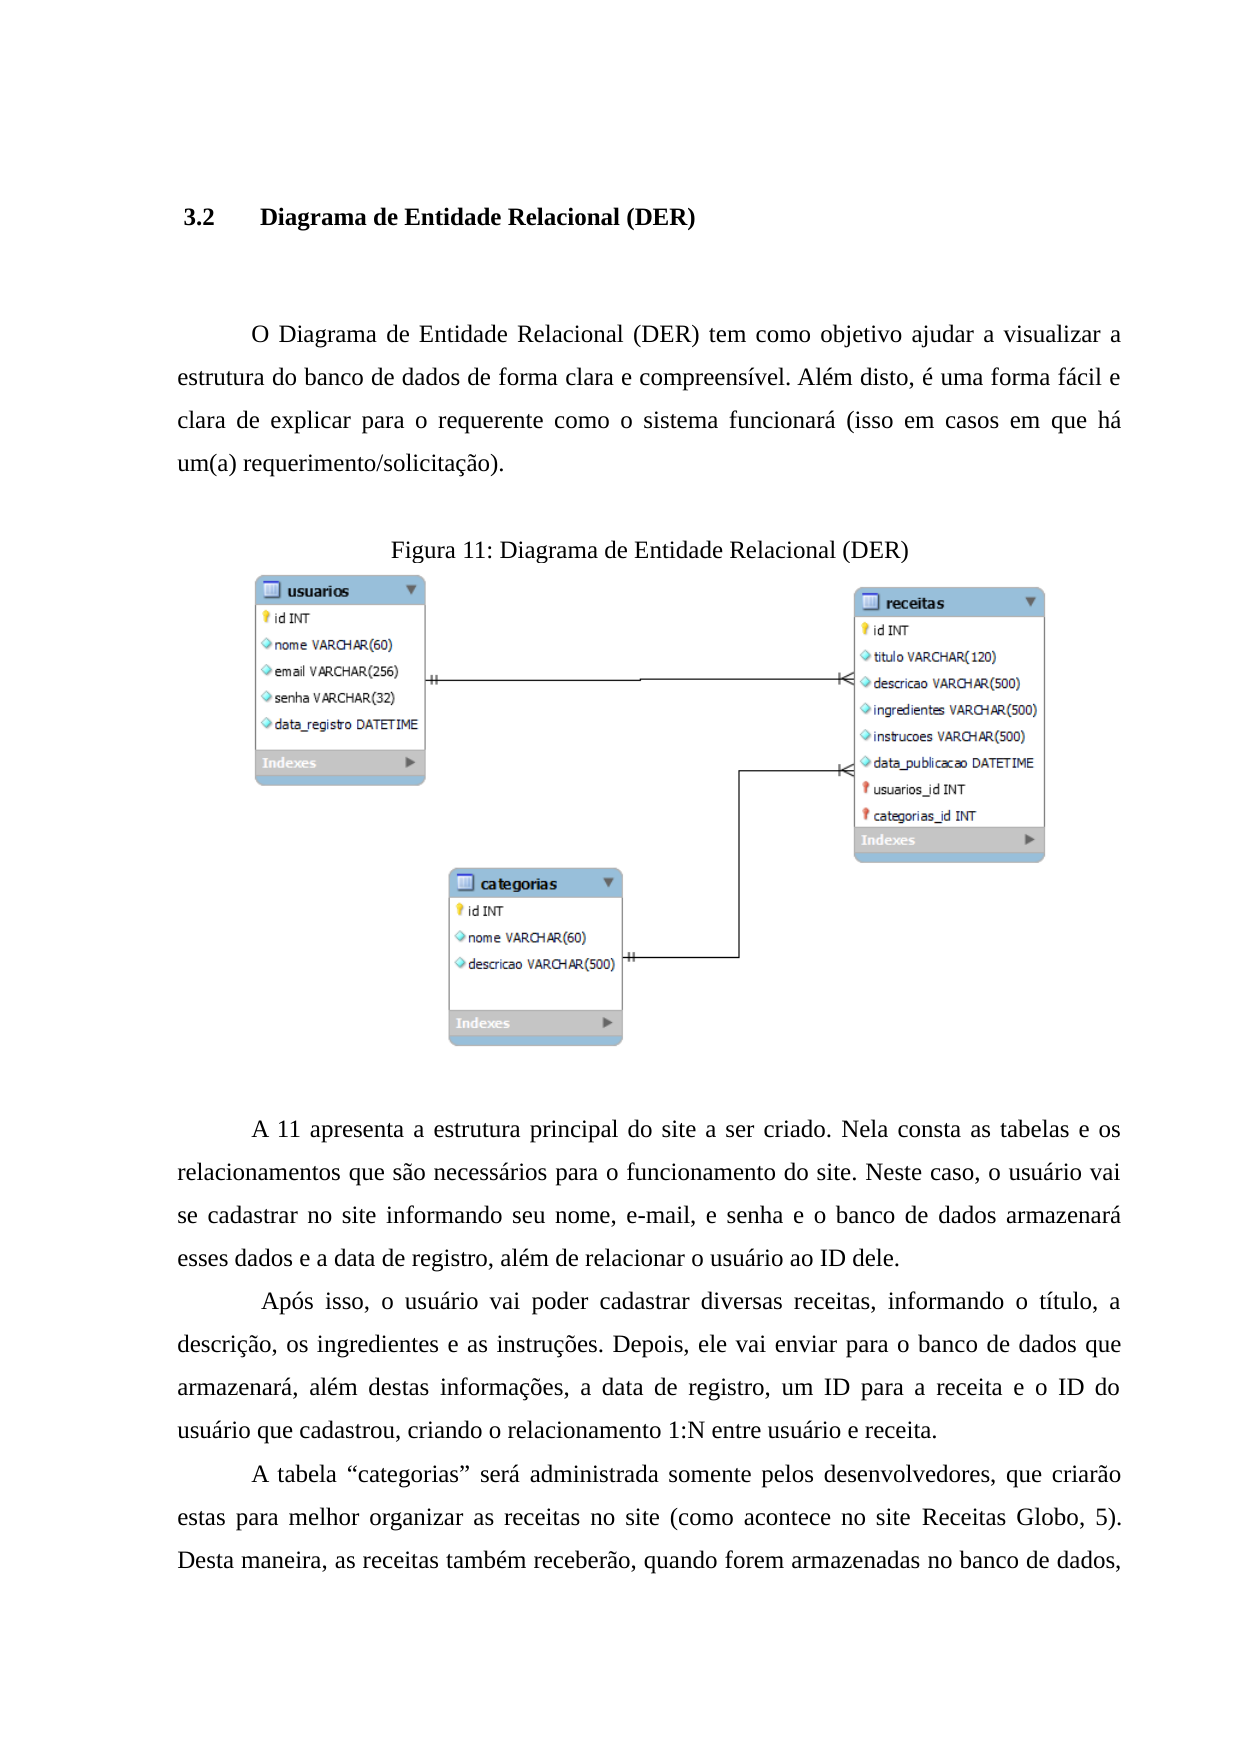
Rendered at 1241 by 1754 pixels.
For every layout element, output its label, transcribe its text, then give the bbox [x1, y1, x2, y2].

text Após isso, o usuário vai poder cadastrar diversas receitas, informando o título, a descrição, os ingredientes e as instruções. Depois, ele vai enviar para o banco de dados que armazenará, além destas informações, a data de registro, um ID para a receita e o ID do usuário que cadastrou, criando o relacionamento 1:N entre usuário e receita. [177, 1286, 1122, 1444]
text A Figura 11 apresenta a estrutura principal do site a ser criado. Nela consta as tabelas e os relacionamentos que são necessários para o funcionamento do site. Neste caso, o usuário vai se cadastrar no site informando seu nome, e-mail, e senha e o banco de dados armazenará esses dados e a data de registro, além de relacionar o usuário ao ID dele. [177, 1114, 1122, 1272]
subtitle Diagrama de Entidade Relacional (DER) [177, 202, 1122, 231]
text Figura 11: Diagrama de Entidade Relacional (DER) [177, 535, 1122, 563]
text O Diagrama de Entidade Relacional (DER) tem como objetivo ajudar a visualizar a estrutura do banco de dados de forma clara e compreensível. Além disto, é uma forma fácil e clara de explicar para o requerente como o sistema funcionará (isso em casos em que há um(a) requerimento/solicitação). [177, 319, 1122, 477]
picture [243, 563, 1056, 1057]
text A tabela “categorias” será administrada somente pelos desenvolvedores, que criarão estas para melhor organizar as receitas no site (como acontece no site Receitas Globo, Figura 5). Desta maneira, as receitas também receberão, quando forem armazenadas no banco de dados, o ID da categoria em que será cadastrada. Vale ressaltar que os ID’s não serão exibidos ao usuário no site, serão usados apenas para manipulação de informações no banco de dados do sistema. Desta maneira, cria-se a relação 1:N entre categoria e receitas. [177, 1459, 1122, 1574]
